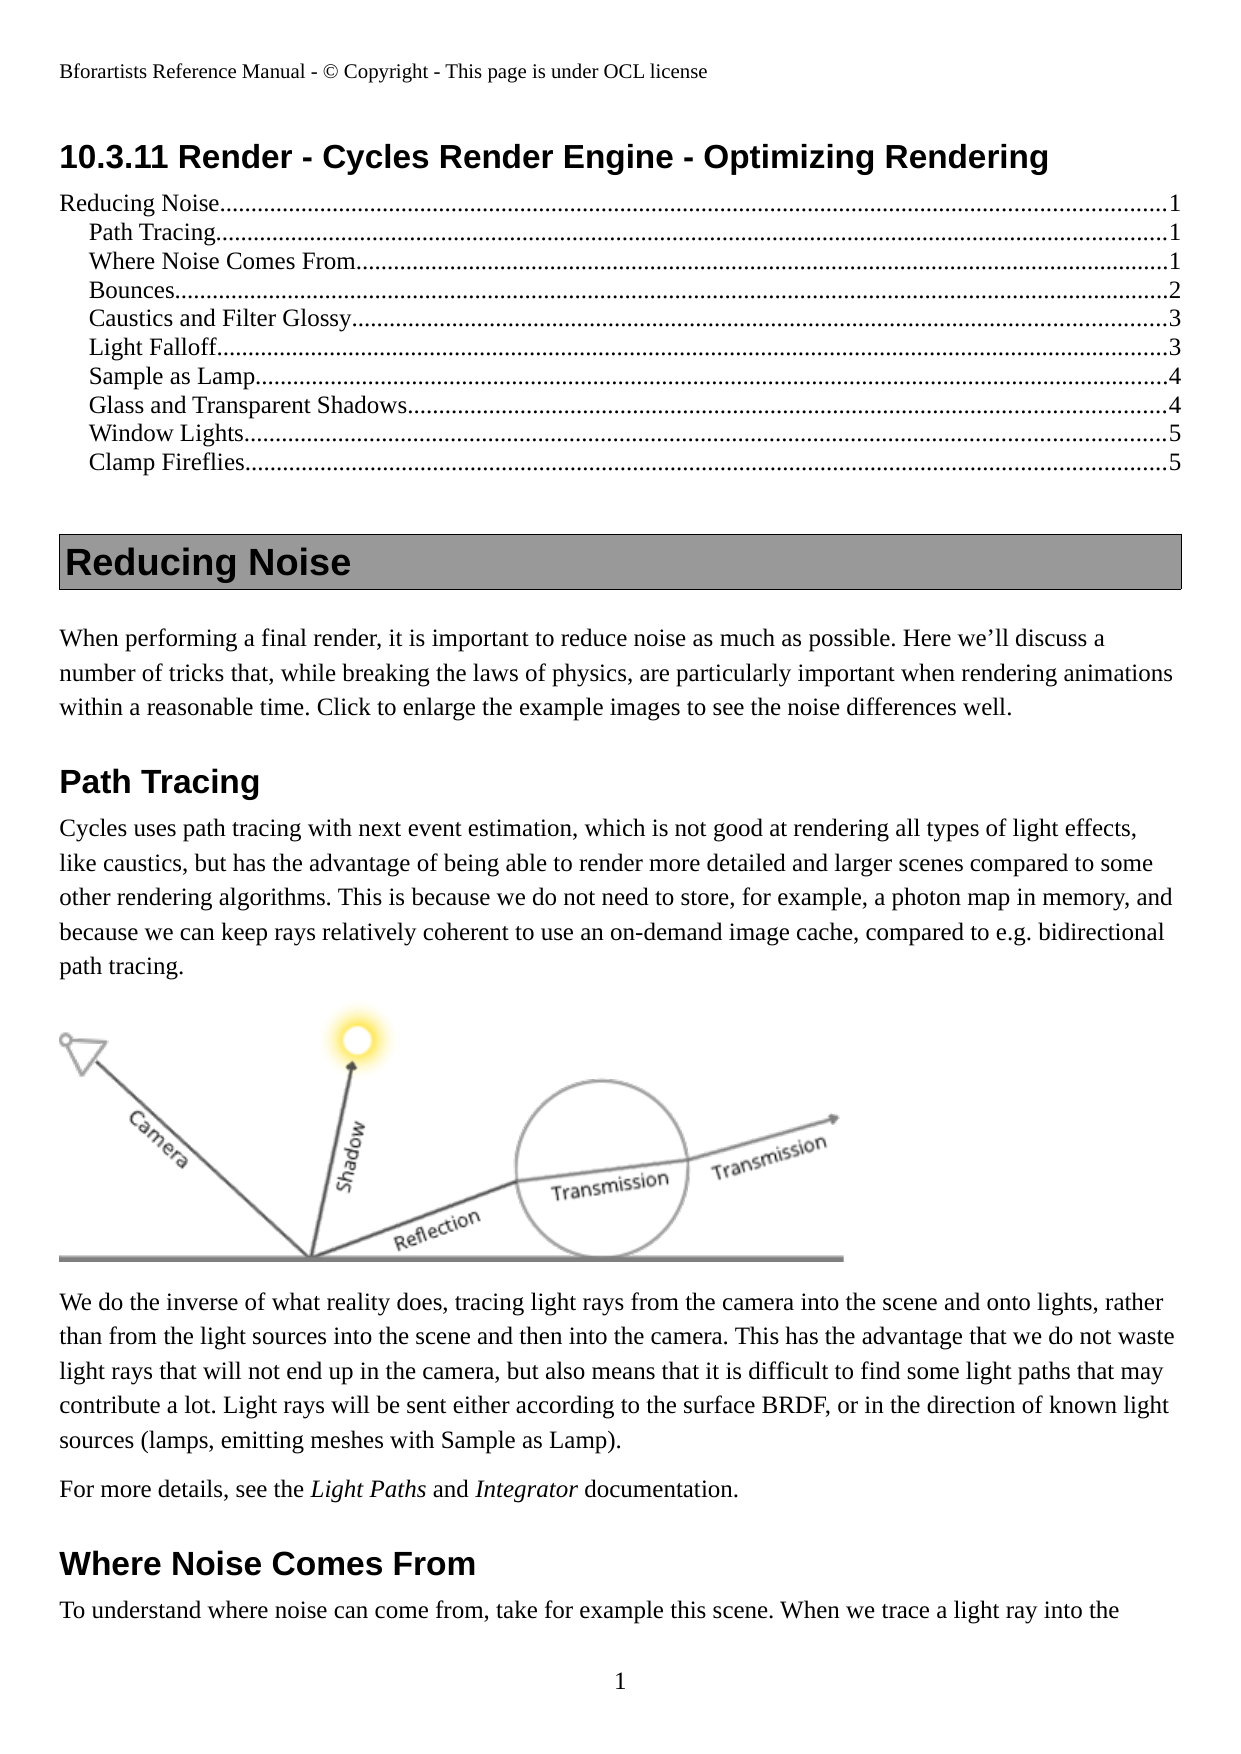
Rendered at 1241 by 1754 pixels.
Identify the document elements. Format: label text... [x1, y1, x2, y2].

subtitle Path Tracing [59, 762, 1181, 801]
text Clamp Fireflies 5 [88, 447, 1181, 476]
text Where Noise Comes From 1 [88, 246, 1181, 275]
text Sample as Lamp 4 [88, 361, 1181, 390]
text We do the inverse of what reality does, tracing light rays from the camera into the scene and onto lights, rather than from the light sources into the scene and then into the camera. This has the advantage that we do not waste light rays that will not end up in the camera, but also means that it is difficult to find some light paths that may contribute a lot. Light rays will be sent either according to the surface BRDF, or in the direction of known light sources (lamps, emitting meshes with Sample as Lamp). [59, 1287, 1181, 1454]
subtitle 10.3.11 Render - Cycles Render Engine - Optimizing Rendering [59, 138, 1181, 176]
text Glass and Transparent Shadows 4 [88, 390, 1181, 418]
text Light Falloff 3 [88, 332, 1181, 361]
text Path Tracing 1 [88, 217, 1181, 246]
text For more details, see the Light Paths and Integrator documentation. [59, 1474, 1181, 1503]
text Window Lights 5 [88, 418, 1181, 447]
text Cycles uses path tracing with next event estimation, which is not good at rendering all types of light effects, like caustics, but has the advantage of being able to render more detailed and larger scenes compared to some other rendering algorithms. This is because we do not need to store, for example, a photon map in memory, and because we can keep rays relatively coherent to use an on-demand image cache, compared to e.g. bidirectional path tracing. [59, 813, 1181, 980]
subtitle Where Noise Comes From [59, 1544, 1181, 1582]
text To understand where noise can come from, take for example this scene. When we trace a light ray into the [59, 1595, 1181, 1624]
table_header Reducing Noise [60, 535, 1181, 589]
picture [59, 1000, 844, 1262]
text Reducing Noise 1 [59, 188, 1181, 217]
text Bounces 2 [88, 275, 1181, 303]
text When performing a final render, it is important to reduce noise as much as possible. Here we’ll discuss a number of tricks that, while breaking the laws of physics, are particularly important when rendering animations within a reasonable time. Click to enlarge the example images to see the noise differences well. [59, 623, 1181, 721]
text Caustics and Filter Glossy 3 [88, 303, 1181, 332]
